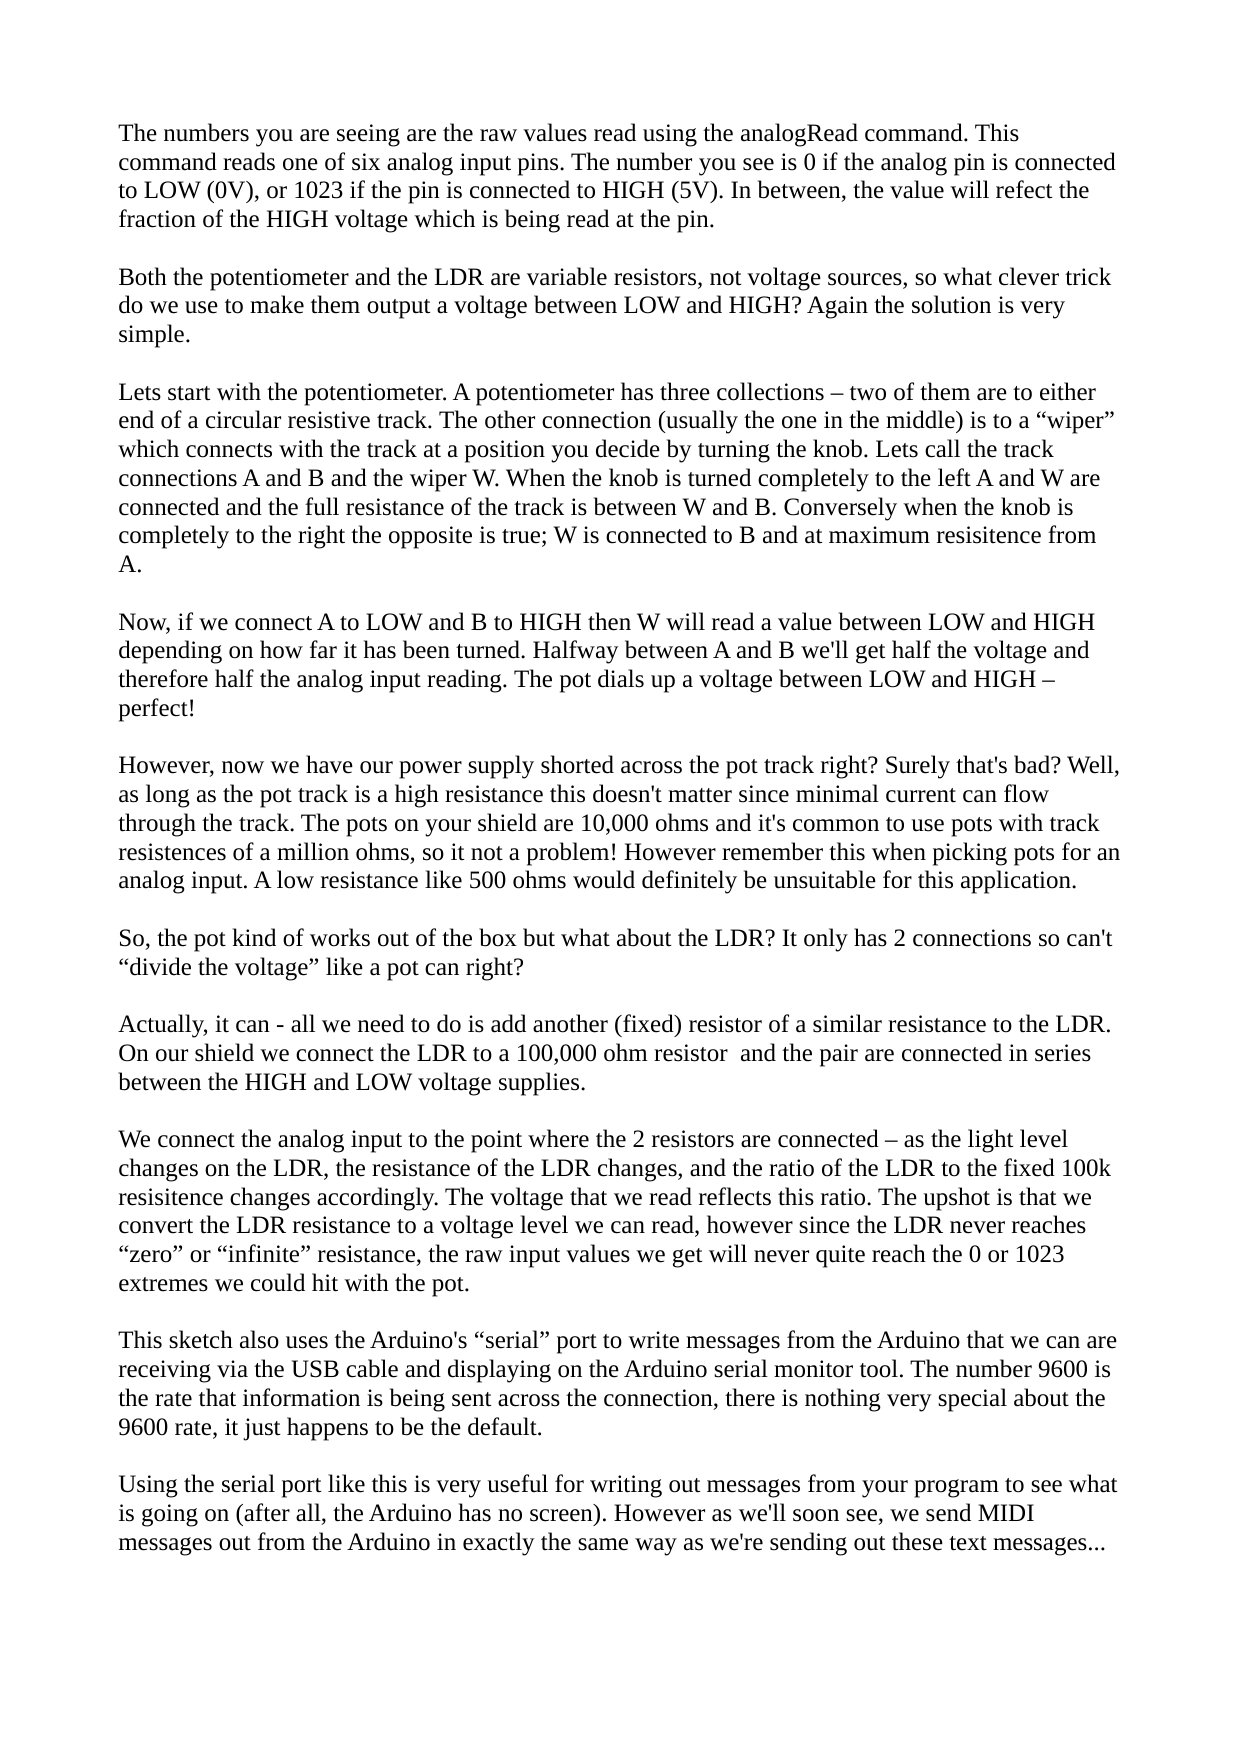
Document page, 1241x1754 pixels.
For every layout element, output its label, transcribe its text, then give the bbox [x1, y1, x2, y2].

text Lets start with the potentiometer. A potentiometer has three collections – two of them are to either end of a circular resistive track. The other connection (usually the one in the middle) is to a “wiper” which connects with the track at a position you decide by turning the knob. Lets call the track connections A and B and the wiper W. When the knob is turned completely to the left A and W are connected and the full resistance of the track is between W and B. Conversely when the knob is completely to the right the opposite is true; W is connected to B and at maximum resisitence from A. [118, 377, 1122, 578]
text This sketch also uses the Arduino's “serial” port to write messages from the Arduino that we can are receiving via the USB cable and displaying on the Arduino serial monitor tool. The number 9600 is the rate that information is being sent across the connection, there is nothing very special about the 9600 rate, it just happens to be the default. [118, 1326, 1122, 1441]
text The numbers you are seeing are the raw values read using the analogRead command. This command reads one of six analog input pins. The number you see is 0 if the analog pin is connected to LOW (0V), or 1023 if the pin is connected to HIGH (5V). In between, the value will refect the fraction of the HIGH voltage which is being read at the pin. [118, 118, 1122, 233]
text Actually, it can - all we need to do is add another (fixed) resistor of a similar resistance to the LDR. On our shield we connect the LDR to a 100,000 ohm resistor and the pair are connected in series between the HIGH and LOW voltage supplies. [118, 1009, 1122, 1096]
text So, the pot kind of works out of the box but what about the LDR? It only has 2 connections so can't “divide the voltage” like a pot can right? [118, 923, 1122, 981]
text Now, if we connect A to LOW and B to HIGH then W will read a value between LOW and HIGH depending on how far it has been turned. Halfway between A and B we'll get half the voltage and therefore half the analog input reading. The pot dials up a voltage between LOW and HIGH – perfect! [118, 607, 1122, 722]
text Both the potentiometer and the LDR are variable resistors, not voltage sources, so what clever trick do we use to make them output a voltage between LOW and HIGH? Again the solution is very simple. [118, 262, 1122, 348]
text We connect the analog input to the point where the 2 resistors are connected – as the light level changes on the LDR, the resistance of the LDR changes, and the ratio of the LDR to the fixed 100k resisitence changes accordingly. The voltage that we read reflects this ratio. The upshot is that we convert the LDR resistance to a voltage level we can read, however since the LDR never reaches “zero” or “infinite” resistance, the raw input values we get will never quite reach the 0 or 1023 extremes we could hit with the pot. [118, 1124, 1122, 1297]
text Using the serial port like this is very useful for writing out messages from your program to see what is going on (after all, the Arduino has no screen). However as we'll soon see, we send MIDI messages out from the Arduino in exactly the same way as we're sending out these text messages... [118, 1469, 1122, 1556]
text However, now we have our power supply shorted across the pot track right? Surely that's bad? Well, as long as the pot track is a high resistance this doesn't matter since minimal current can flow through the track. The pots on your shield are 10,000 ohms and it's common to use pots with track resistences of a million ohms, so it not a problem! However remember this when picking pots for an analog input. A low resistance like 500 ohms would definitely be unsuitable for this application. [118, 751, 1122, 894]
